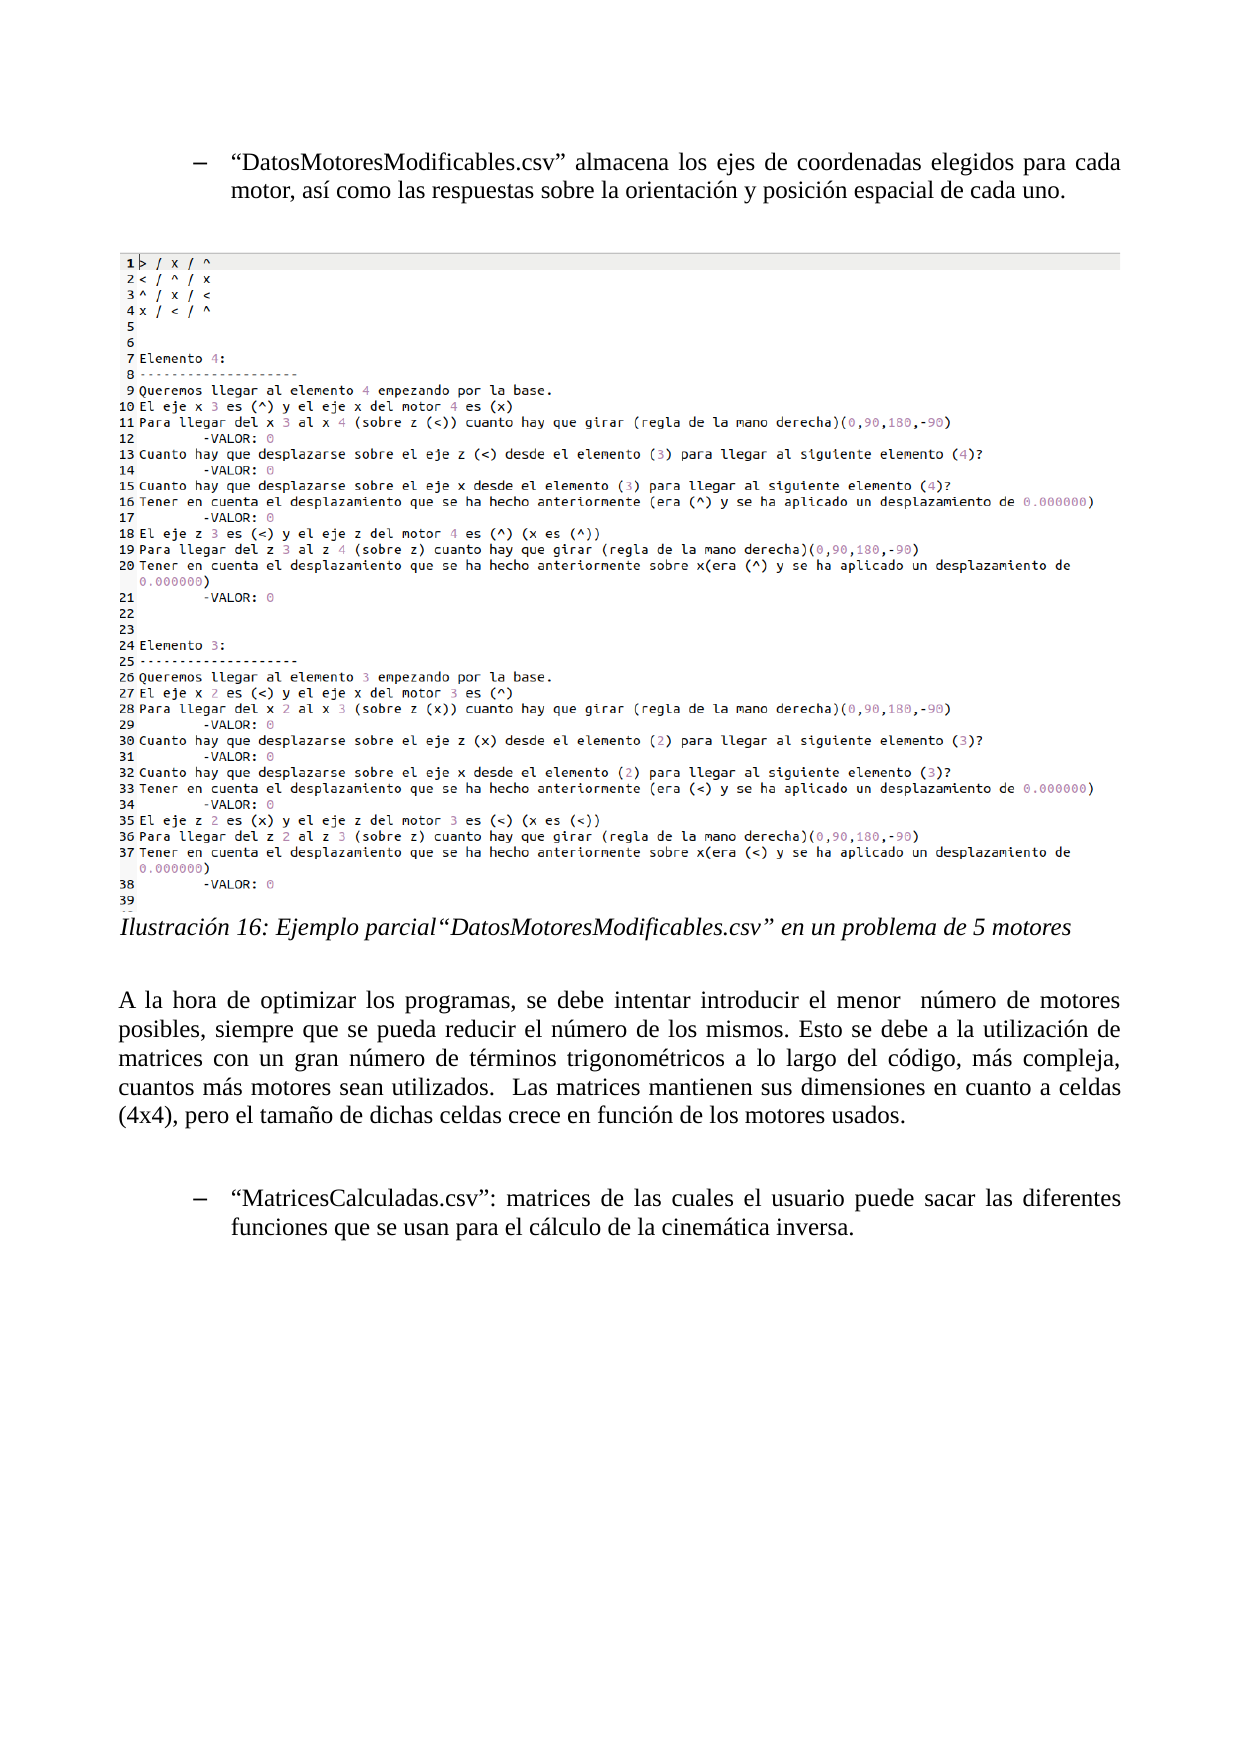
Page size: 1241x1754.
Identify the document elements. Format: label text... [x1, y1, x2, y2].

text A la hora de optimizar los programas, se debe intentar introducir el menor número de motores posibles, siempre que se pueda reducir el número de los mismos. Esto se debe a la utilización de matrices con un gran número de términos trigonométricos a lo largo del código, más compleja, cuantos más motores sean utilizados. Las matrices mantienen sus dimensiones en cuanto a celdas (4x4), pero el tamaño de dichas celdas crece en función de los motores usados. [118, 985, 1122, 1129]
text Ilustración 16: Ejemplo parcial“DatosMotoresModificables.csv” en un problema de 5 motores [120, 912, 1120, 941]
list “MatricesCalculadas.csv”: matrices de las cuales el usuario puede sacar las diferentes funciones que se usan para el cálculo de la cinemática inversa. [193, 1183, 1122, 1240]
list “DatosMotoresModificables.csv” almacena los ejes de coordenadas elegidos para cada motor, así como las respuestas sobre la orientación y posición espacial de cada uno. [193, 147, 1122, 204]
